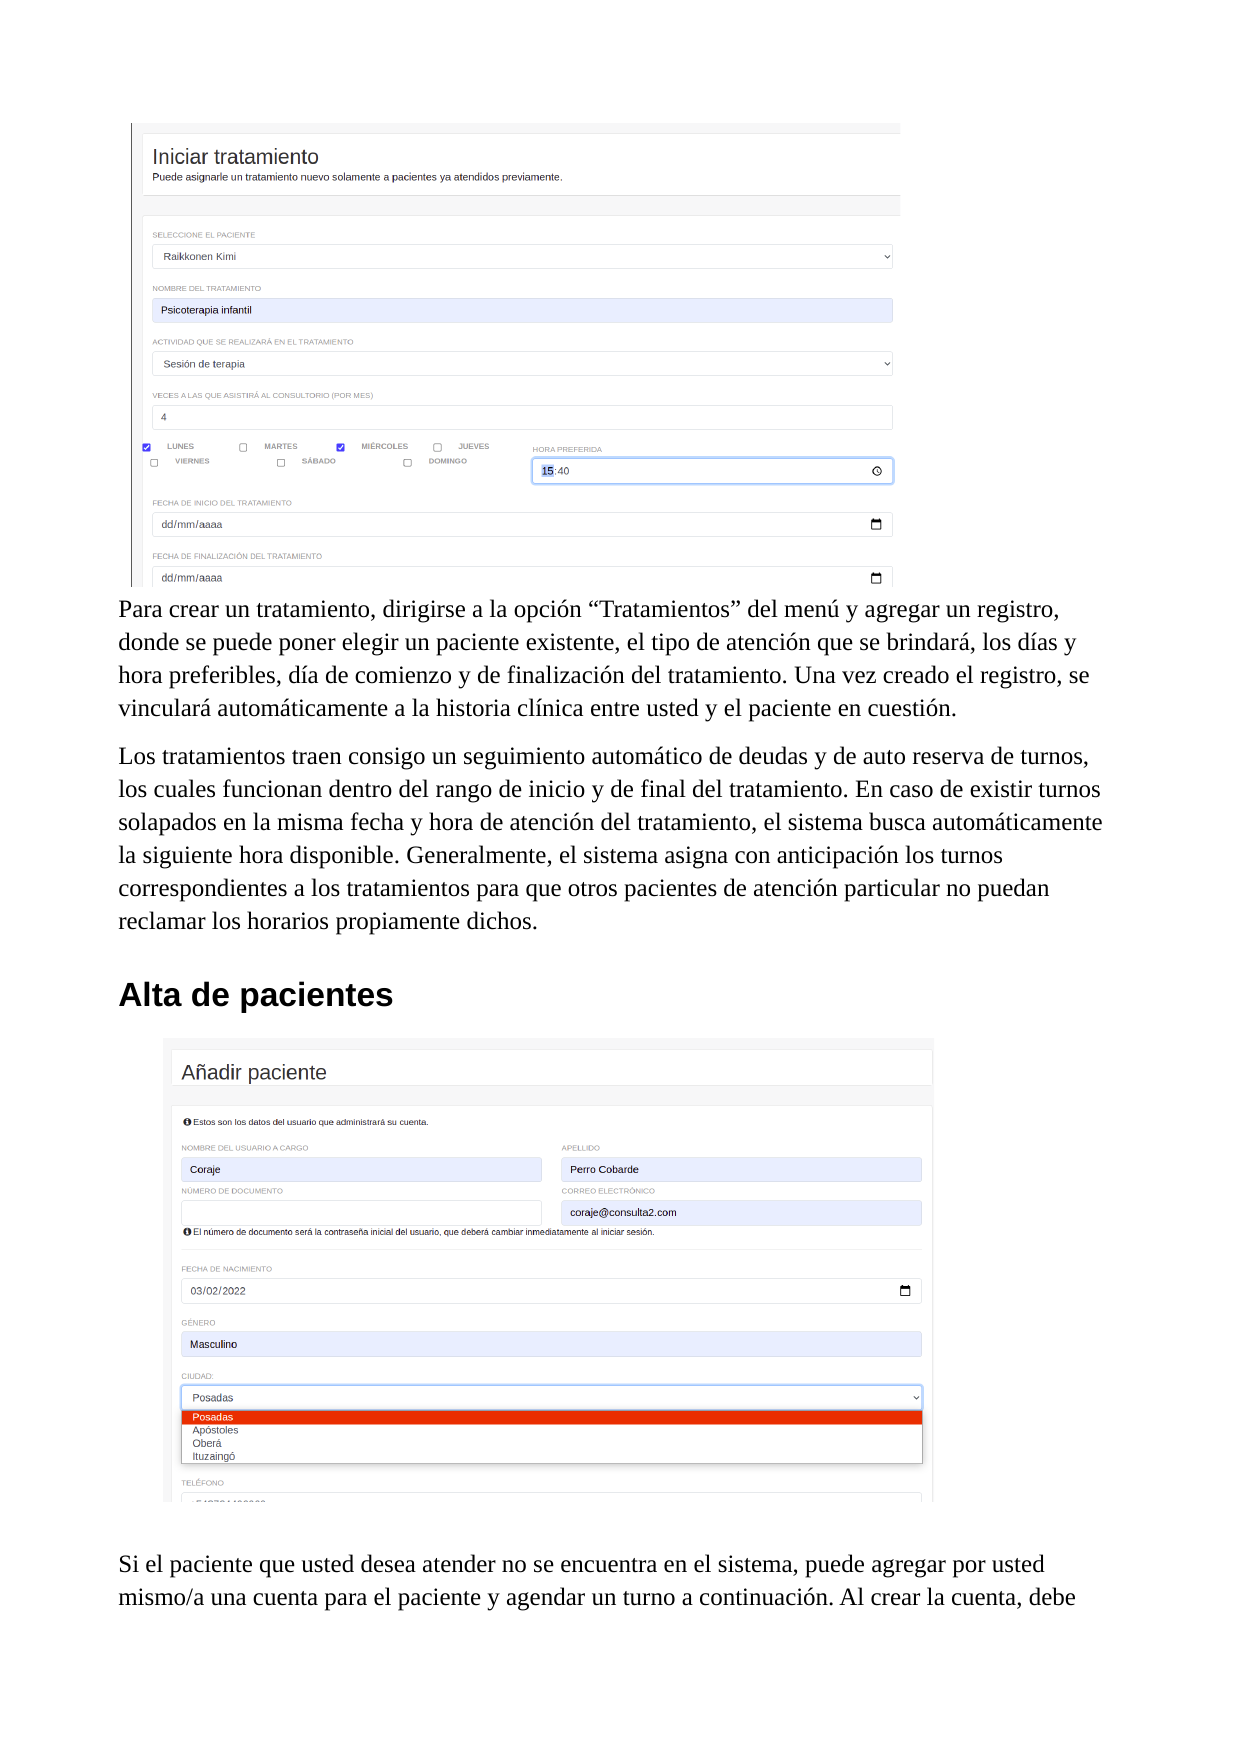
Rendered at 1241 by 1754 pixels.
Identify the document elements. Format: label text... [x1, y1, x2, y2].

text Para crear un tratamiento, dirigirse a la opción “Tratamientos” del menú y agregar un registro, donde se puede poner elegir un paciente existente, el tipo de atención que se brindará, los días y hora preferibles, día de comienzo y de finalización del tratamiento. Una vez creado el registro, se vinculará automáticamente a la historia clínica entre usted y el paciente en cuestión. [118, 594, 1122, 722]
picture [131, 123, 901, 587]
text Si el paciente que usted desea atender no se encuentra en el sistema, puede agregar por usted mismo/a una cuenta para el paciente y agendar un turno a continuación. Al crear la cuenta, debe [118, 1549, 1122, 1611]
text Los tratamientos traen consigo un seguimiento automático de deudas y de auto reserva de turnos, los cuales funcionan dentro del rango de inicio y de final del tratamiento. En caso de existir turnos solapados en la misma fecha y hora de atención del tratamiento, el sistema busca automáticamente la siguiente hora disponible. Generalmente, el sistema asigna con anticipación los turnos correspondientes a los tratamientos para que otros pacientes de atención particular no puedan reclamar los horarios propiamente dichos. [118, 741, 1122, 935]
subtitle Alta de pacientes [118, 974, 1122, 1013]
picture [163, 1038, 935, 1502]
